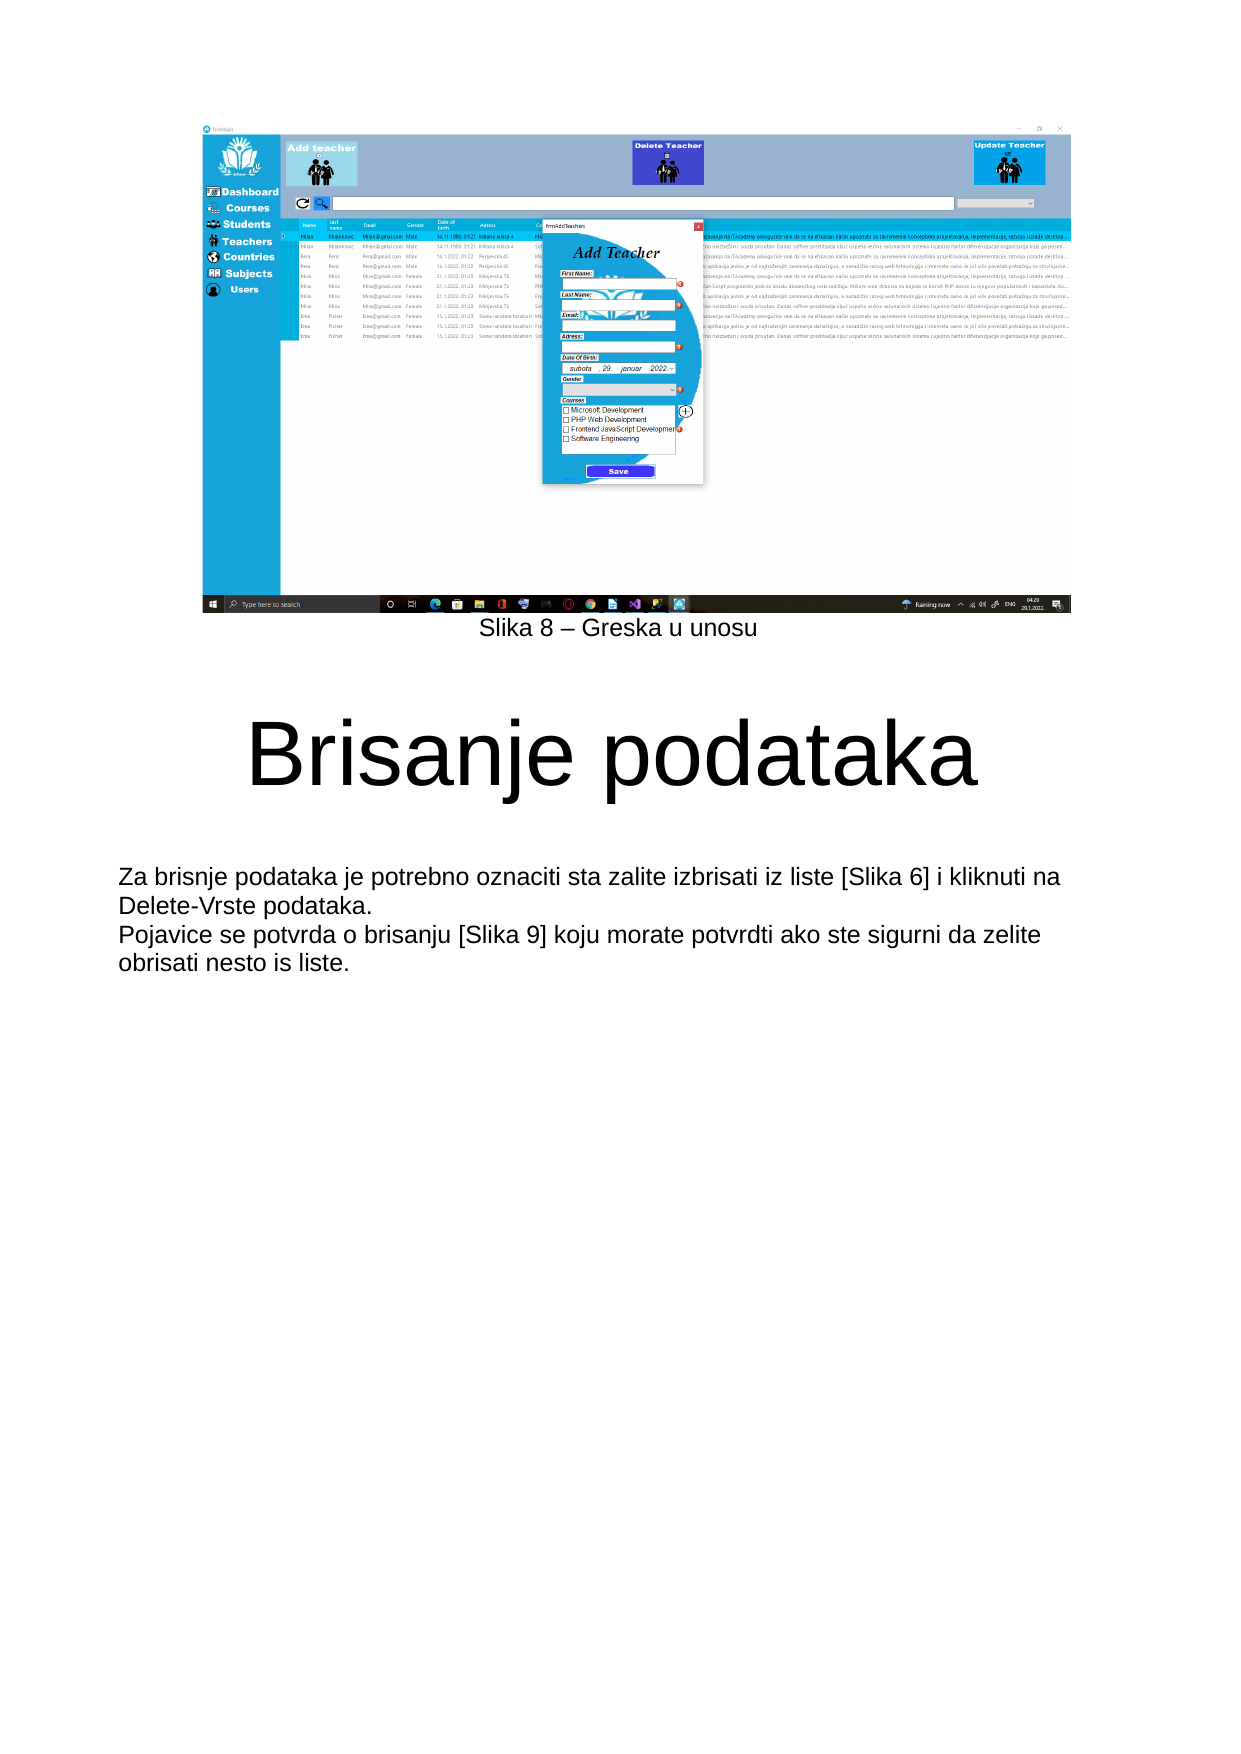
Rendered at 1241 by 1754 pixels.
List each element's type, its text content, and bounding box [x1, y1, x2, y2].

text Slika 8 – Greska u unosu [118, 118, 1122, 642]
picture [202, 124, 1071, 613]
text Brisanje podataka [118, 699, 1122, 804]
text Pojavice se potvrda o brisanju [Slika 9] koju morate potvrdti ako ste sigurni da zelite obrisati nesto is liste. [118, 919, 1122, 977]
text Za brisnje podataka je potrebno oznaciti sta zalite izbrisati iz liste [Slika 6] i kliknuti na Delete-Vrste podataka. [118, 862, 1122, 919]
